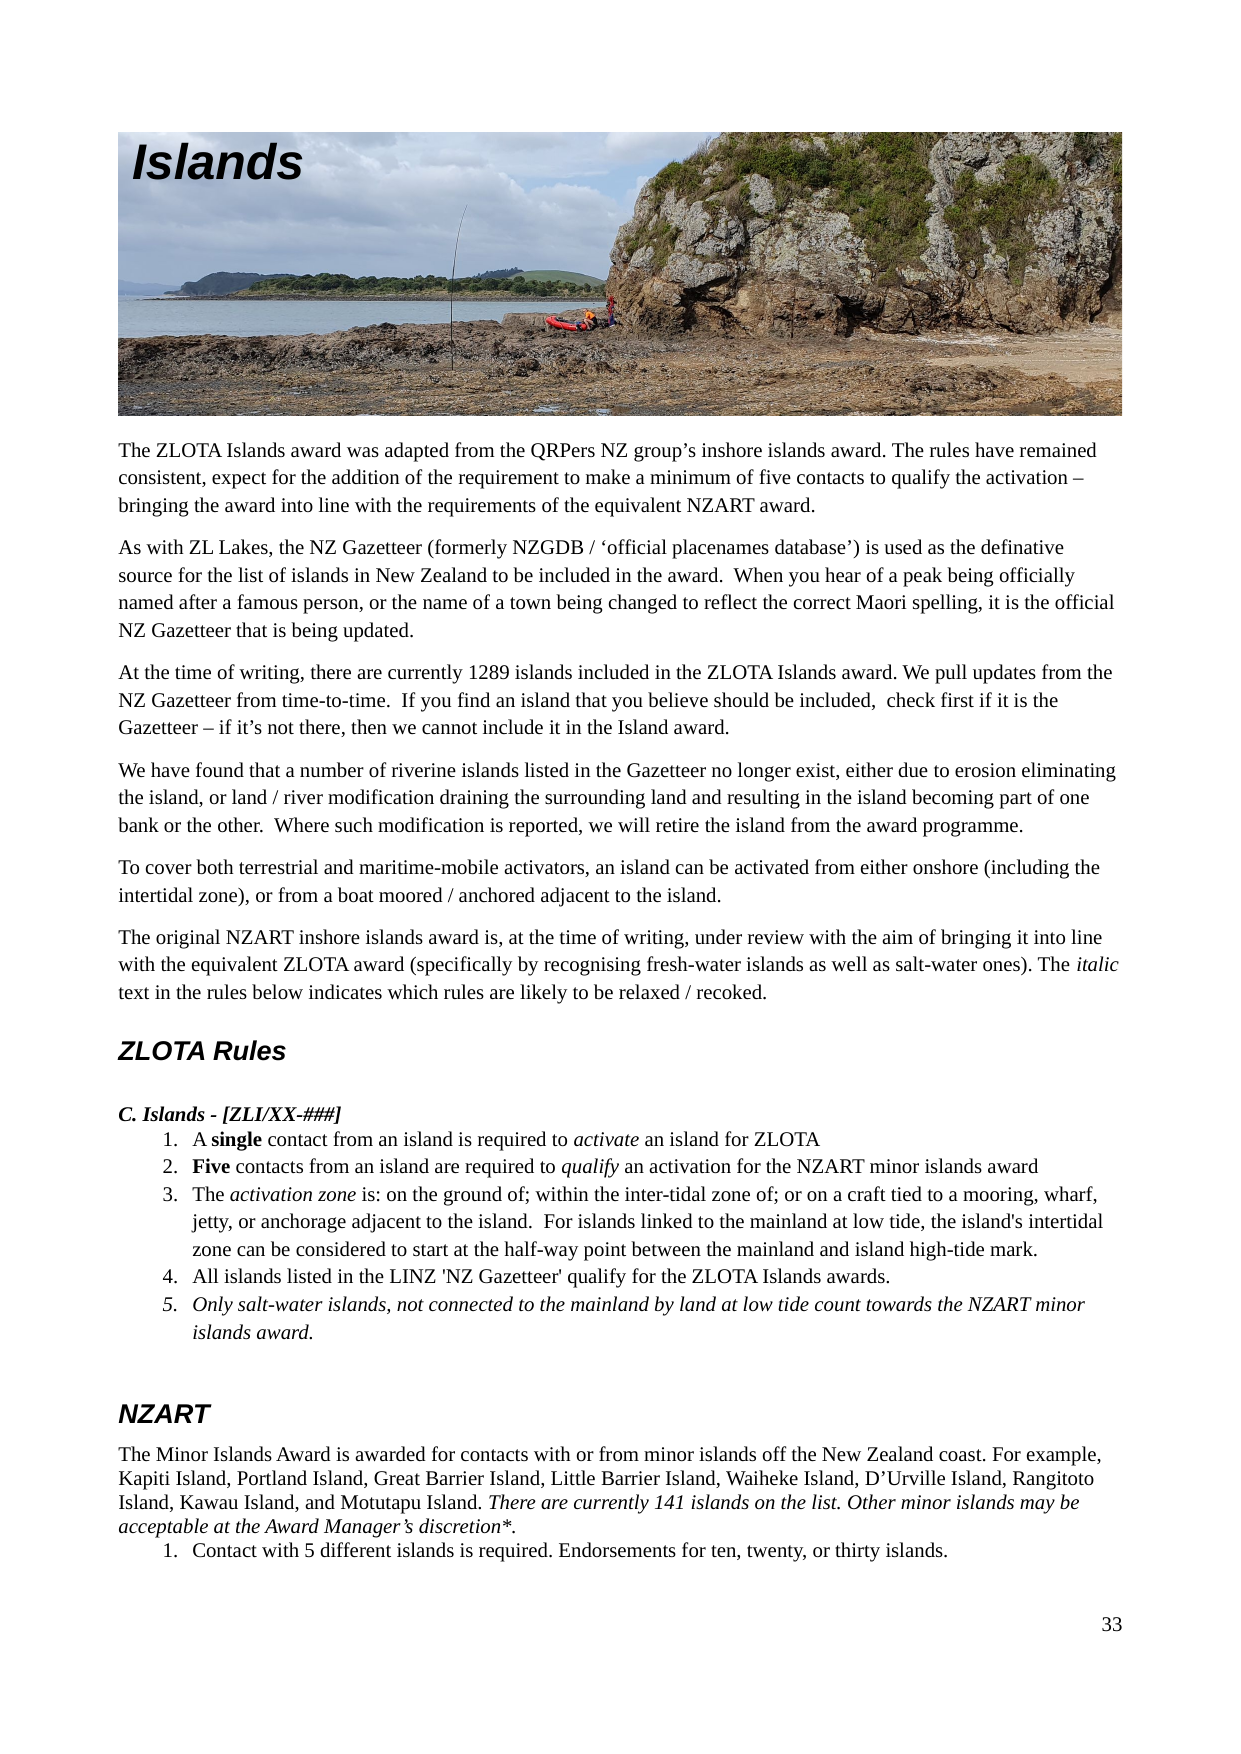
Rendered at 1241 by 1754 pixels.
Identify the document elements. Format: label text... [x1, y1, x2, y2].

list The activation zone is: on the ground of; within the inter-tidal zone of; or on a craft tied to a mooring, wharf, jetty, or anchorage adjacent to the island. For islands linked to the mainland at low tide, the island's intertidal zone can be considered to start at the half-way point between the mainland and island high-tide mark. [162, 1182, 1122, 1261]
list A single contact from an island is required to activate an island for ZLOTA [162, 1126, 1122, 1151]
text To cover both terrestrial and maritime-mobile activators, an island can be activated from either onshore (including the intertidal zone), or from a boat moored / anchored adjacent to the island. [118, 855, 1122, 907]
list All islands listed in the LINZ 'NZ Gazetteer' qualify for the ZLOTA Islands awards. [162, 1264, 1122, 1288]
text The ZLOTA Islands award was adapted from the QRPers NZ group’s inshore islands award. The rules have remained consistent, expect for the addition of the requirement to make a minimum of five contacts to qualify the activation – bringing the award into line with the requirements of the equivalent NZART award. [118, 438, 1122, 517]
text The Minor Islands Award is awarded for contacts with or from minor islands off the New Zealand coast. For example, Kapiti Island, Portland Island, Great Barrier Island, Little Barrier Island, Waiheke Island, D’Urville Island, Rangitoto Island, Kawau Island, and Motutapu Island. There are currently 141 islands on the list. Other minor islands may be acceptable at the Award Manager’s discretion*. [118, 1442, 1122, 1538]
text At the time of writing, there are currently 1289 islands included in the ZLOTA Islands award. We pull updates from the NZ Gazetteer from time-to-time. If you find an island that you believe should be included, check first if it is the Gazetteer – if it’s not there, then we cannot include it in the Island award. [118, 660, 1122, 739]
list Only salt-water islands, not connected to the mainland by land at low tide count towards the NZART minor islands award. [162, 1292, 1122, 1344]
subtitle ZLOTA Rules [118, 1034, 1122, 1066]
list Contact with 5 different islands is required. Endorsements for ten, twenty, or thirty islands. [162, 1538, 1122, 1562]
text C. Islands - [ZLI/XX-###] [118, 1102, 1122, 1126]
picture [118, 132, 1123, 416]
subtitle NZART [118, 1398, 1122, 1430]
text The original NZART inshore islands award is, at the time of writing, under review with the aim of bringing it into line with the equivalent ZLOTA award (specifically by recognising fresh-water islands as well as salt-water ones). The italic text in the rules below indicates which rules are likely to be relaxed / recoked. [118, 925, 1122, 1004]
text As with ZL Lakes, the NZ Gazetteer (formerly NZGDB / ‘official placenames database’) is used as the definative source for the list of islands in New Zealand to be included in the award. When you hear of a peak being officially named after a famous person, or the name of a town being changed to reflect the correct Maori spelling, it is the official NZ Gazetteer that is being updated. [118, 535, 1122, 642]
list Five contacts from an island are required to qualify an activation for the NZART minor islands award [162, 1154, 1122, 1178]
text We have found that a number of riverine islands listed in the Gazetteer no longer exist, either due to erosion eliminating the island, or land / river modification draining the surrounding land and resulting in the island becoming part of one bank or the other. Where such modification is reported, we will retire the island from the award programme. [118, 757, 1122, 837]
